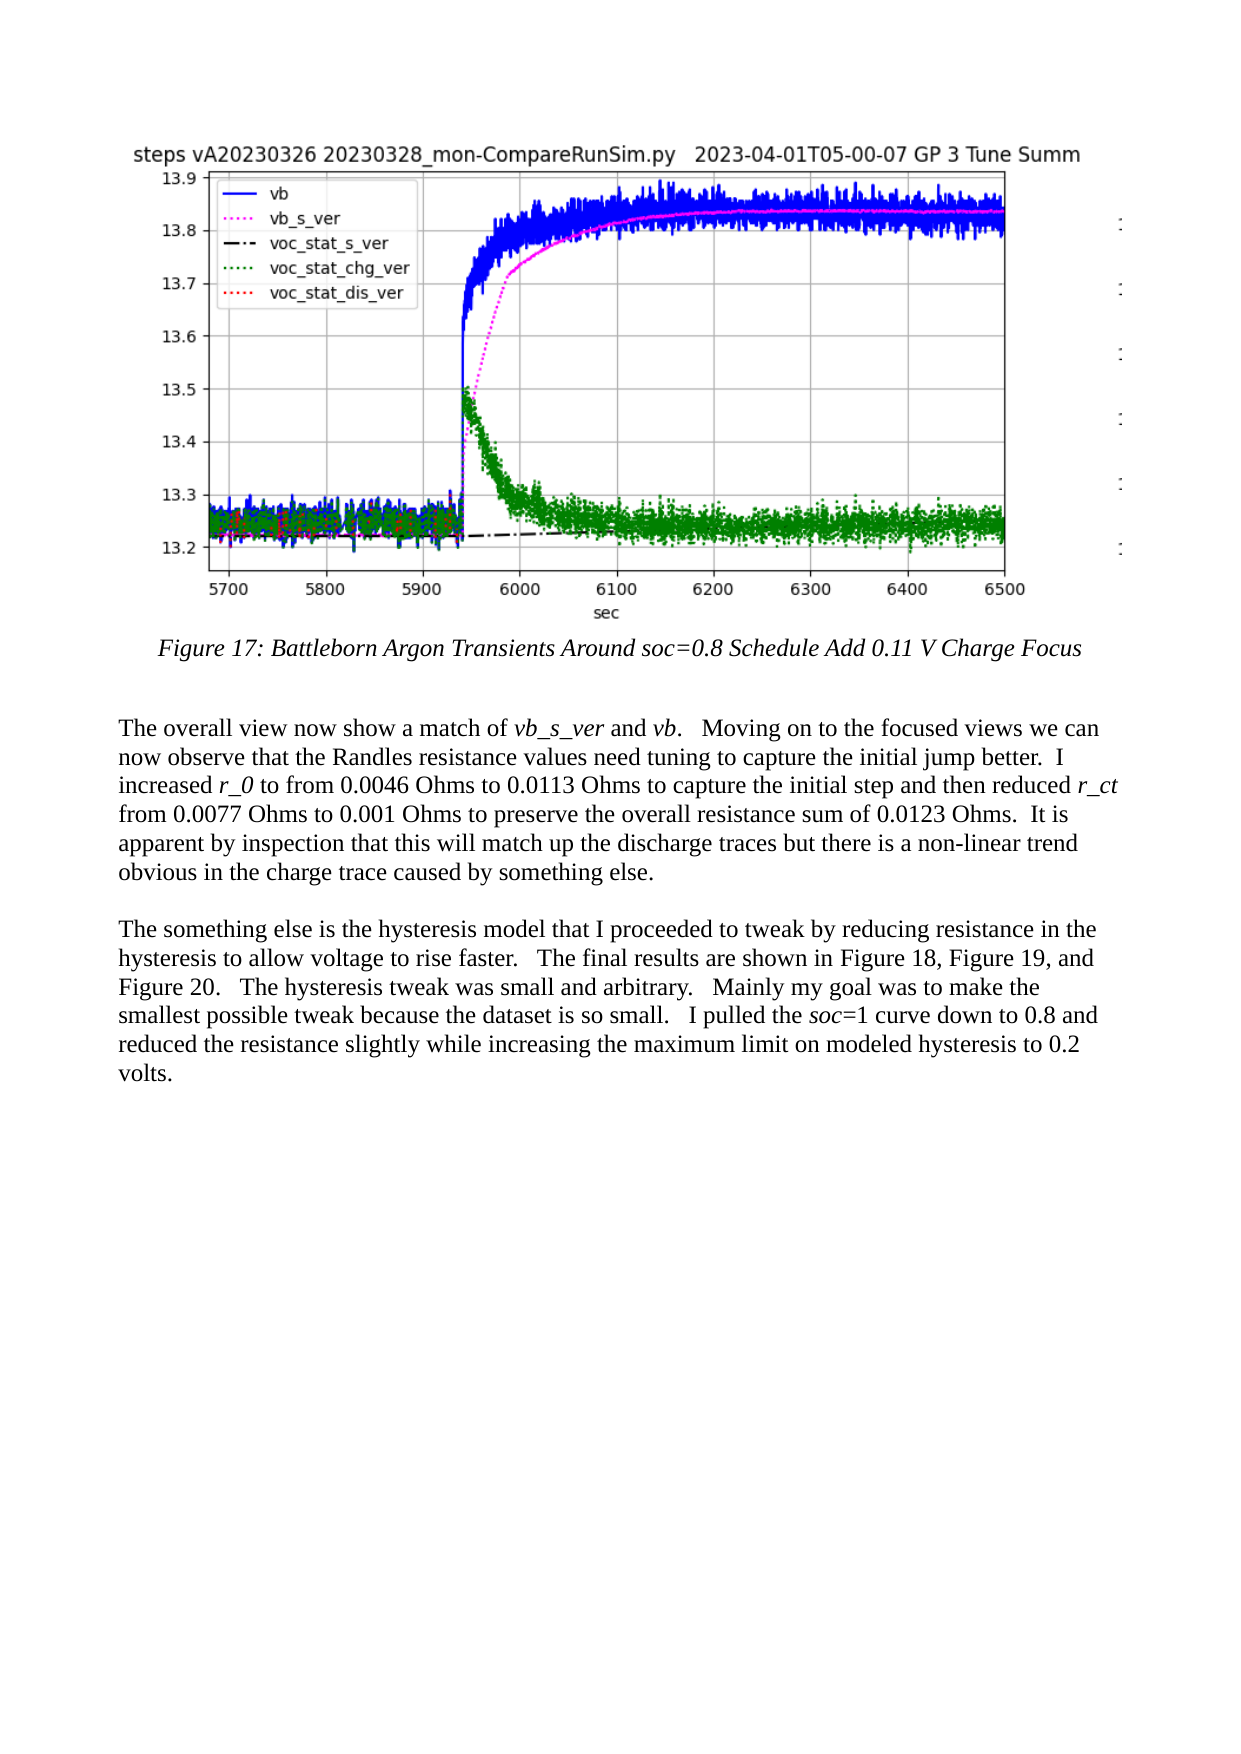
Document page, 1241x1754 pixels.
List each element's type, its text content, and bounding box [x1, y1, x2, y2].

text Figure 17: Battleborn Argon Transients Around soc=0.8 Schedule Add 0.11 V Charge Focus [118, 634, 1122, 662]
text The something else is the hysteresis model that I proceeded to tweak by reducing resistance in the hysteresis to allow voltage to rise faster. The final results are shown in Figure 18, Figure 19, and Figure 20. The hysteresis tweak was small and arbitrary. Mainly my goal was to make the smallest possible tweak because the dataset is so small. I pulled the soc=1 curve down to 0.8 and reduced the resistance slightly while increasing the maximum limit on modeled hysteresis to 0.2 volts. [118, 914, 1122, 1087]
picture [118, 130, 1122, 634]
text The overall view now show a match of vb_s_ver and vb. Moving on to the focused views we can now observe that the Randles resistance values need tuning to capture the initial jump better. I increased r_0 to from 0.0046 Ohms to 0.0113 Ohms to capture the initial step and then reduced r_ct from 0.0077 Ohms to 0.001 Ohms to preserve the overall resistance sum of 0.0123 Ohms. It is apparent by inspection that this will match up the discharge traces but there is a non-linear trend obvious in the charge trace caused by something else. [118, 713, 1122, 886]
